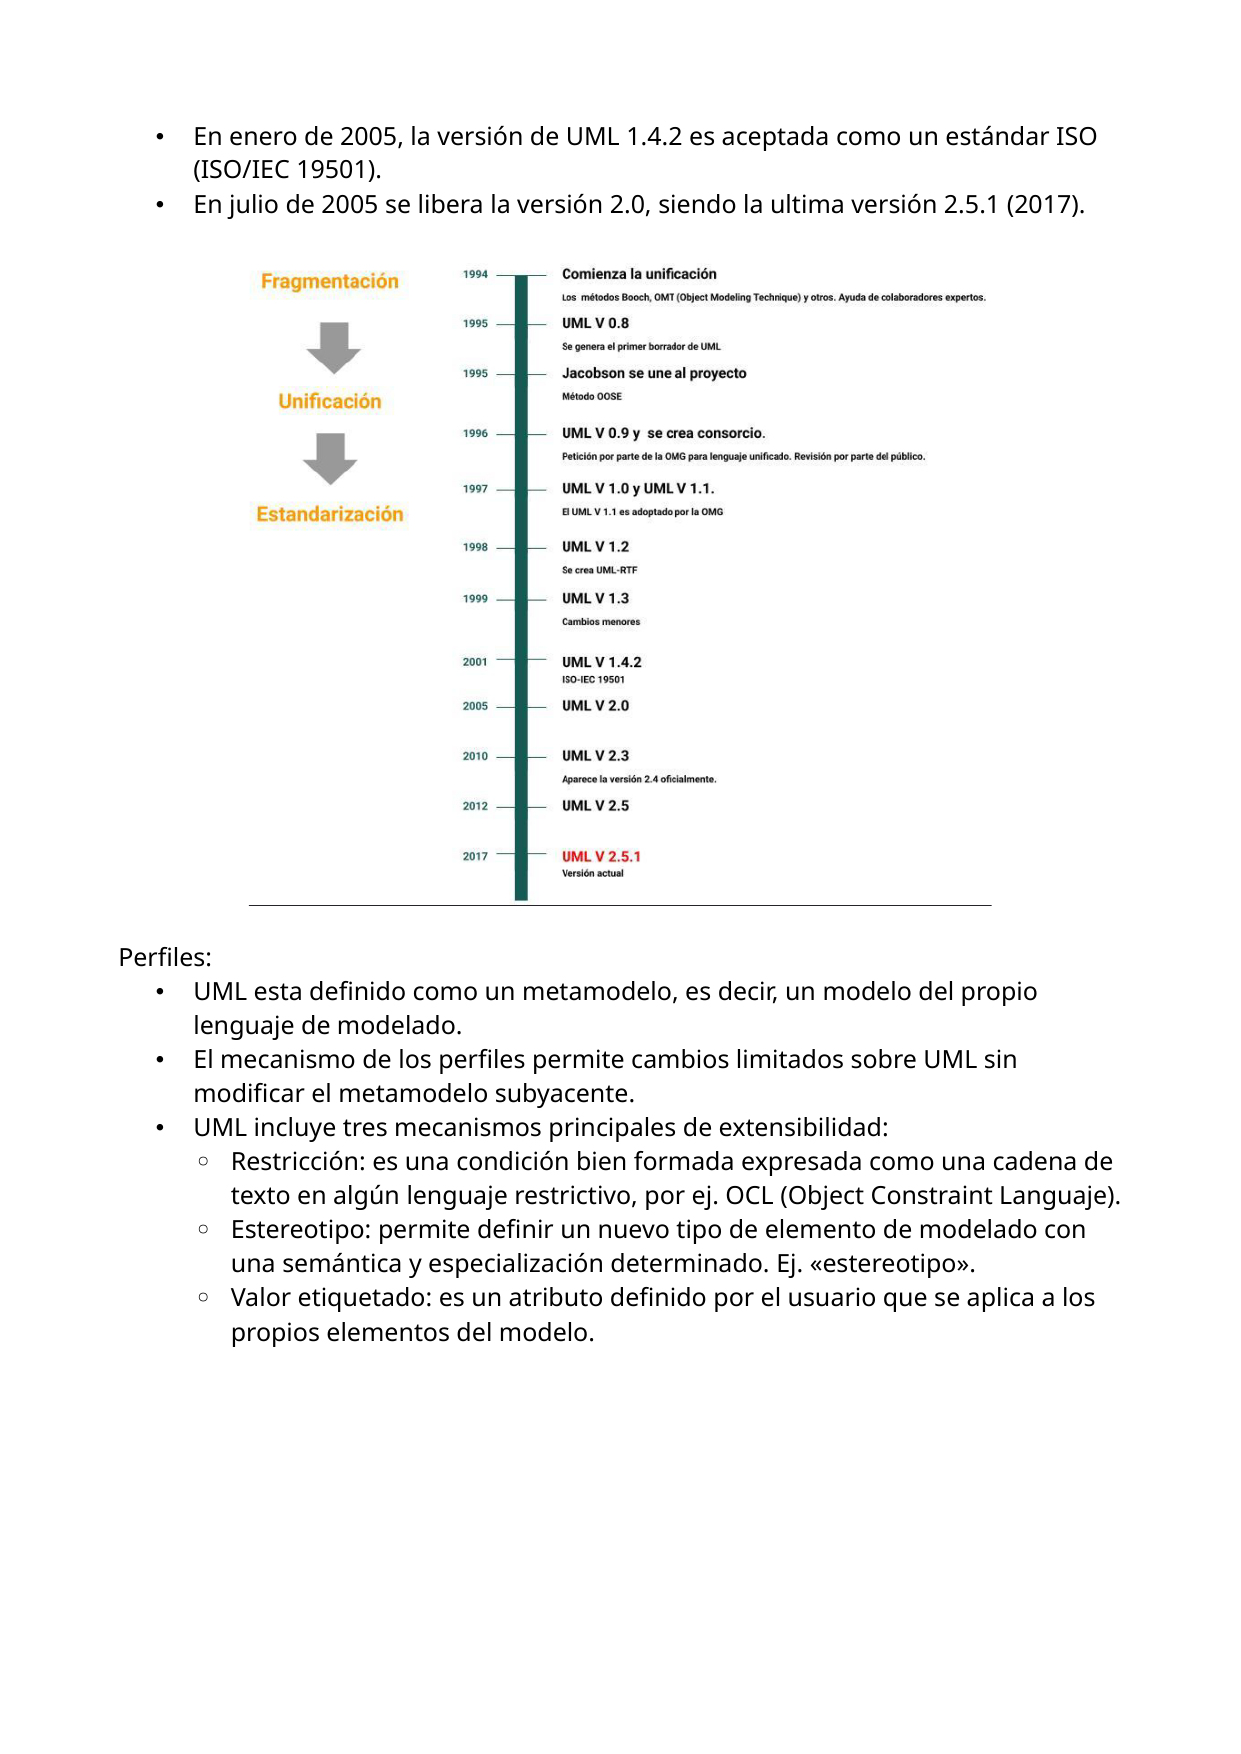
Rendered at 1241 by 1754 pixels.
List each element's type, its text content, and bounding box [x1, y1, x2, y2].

list UML esta definido como un metamodelo, es decir, un modelo del propio lenguaje de modelado. [156, 973, 1122, 1042]
list Restricción: es una condición bien formada expresada como una cadena de texto en algún lenguaje restrictivo, por ej. OCL (Object Constraint Languaje). [193, 1144, 1122, 1212]
list Estereotipo: permite definir un nuevo tipo de elemento de modelado con una semántica y especialización determinado. Ej. «estereotipo». [193, 1212, 1122, 1280]
picture [248, 254, 992, 906]
list UML incluye tres mecanismos principales de extensibilidad: [156, 1110, 1122, 1144]
list Valor etiquetado: es un atributo definido por el usuario que se aplica a los propios elementos del modelo. [193, 1280, 1122, 1348]
list El mecanismo de los perfiles permite cambios limitados sobre UML sin modificar el metamodelo subyacente. [156, 1042, 1122, 1110]
text Perfiles: [118, 939, 1122, 973]
list En enero de 2005, la versión de UML 1.4.2 es aceptada como un estándar ISO (ISO/IEC 19501). [156, 118, 1122, 186]
list En julio de 2005 se libera la versión 2.0, siendo la ultima versión 2.5.1 (2017). [156, 186, 1122, 220]
